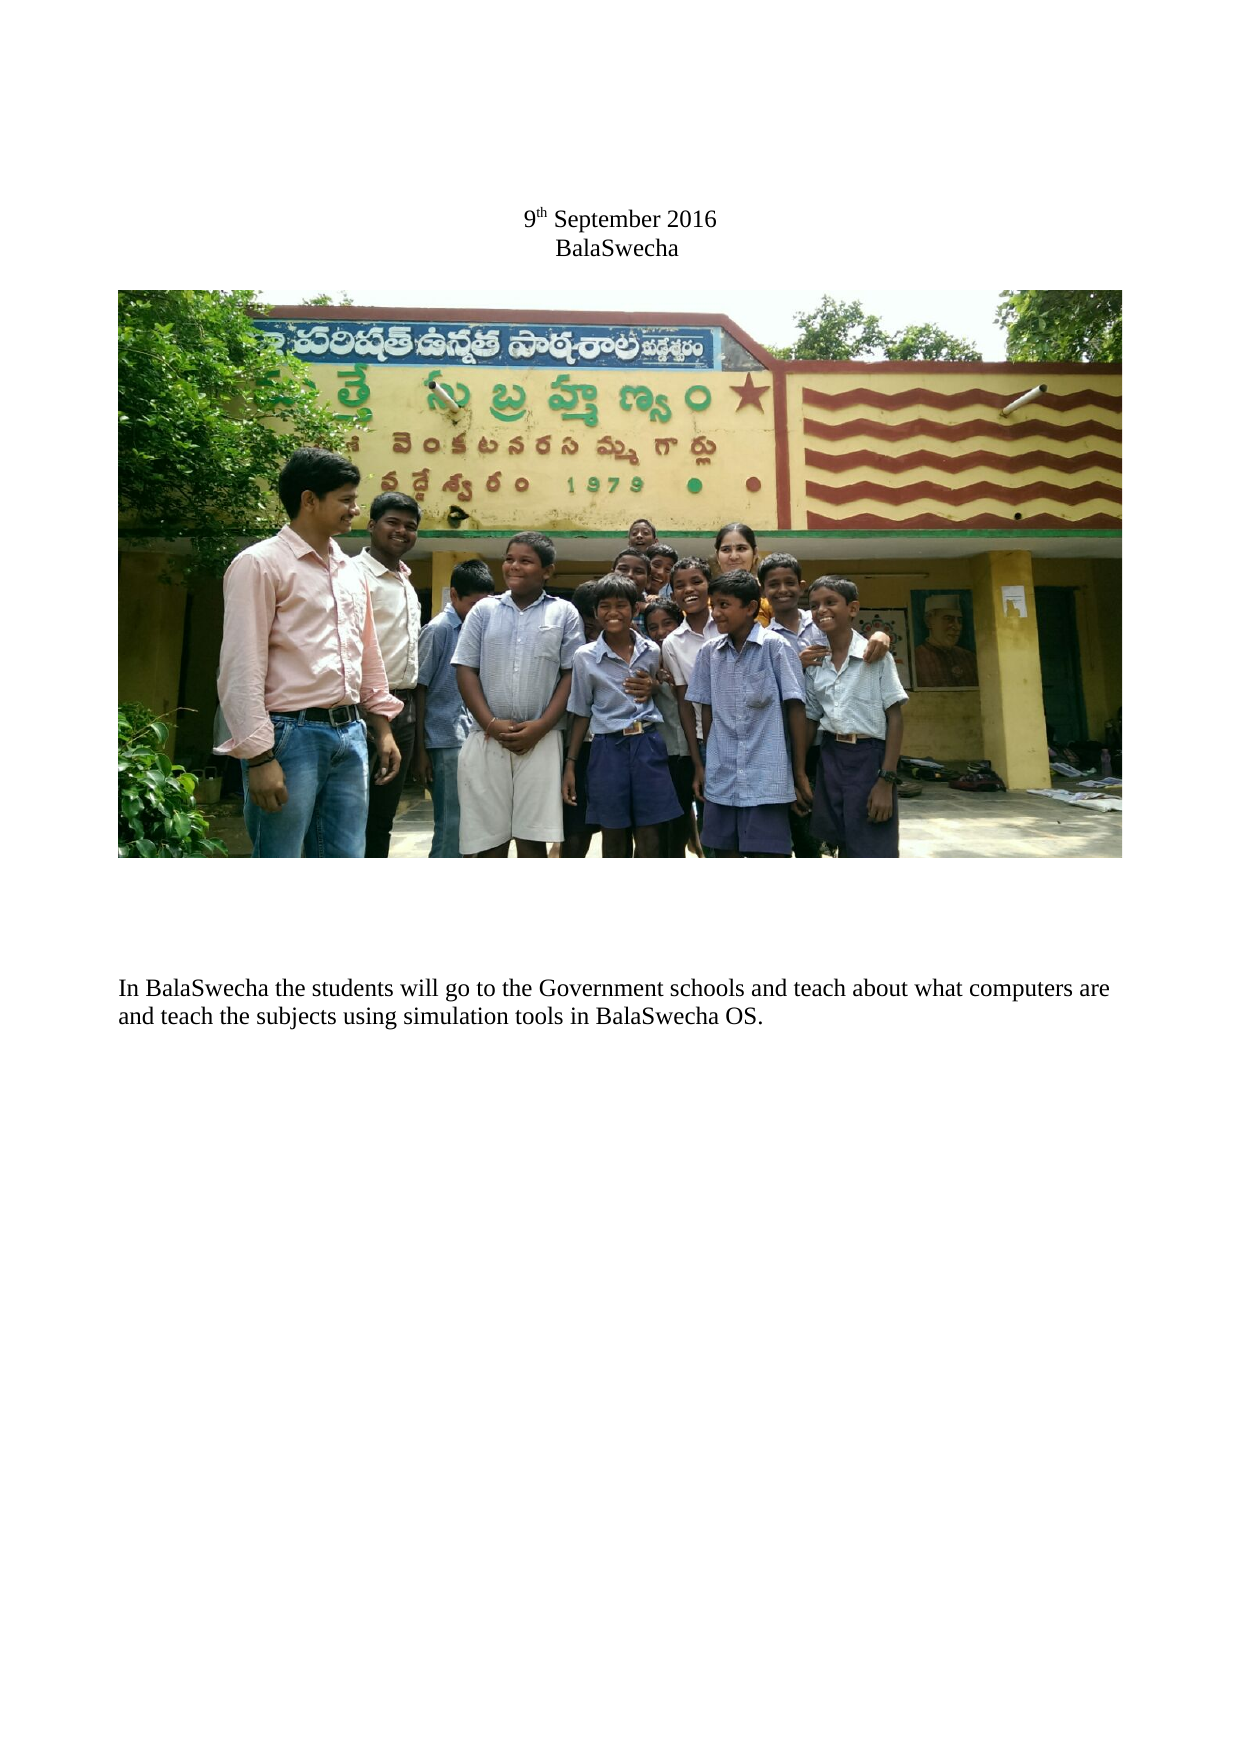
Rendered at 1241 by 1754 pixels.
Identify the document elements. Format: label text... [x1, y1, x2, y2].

text In BalaSwecha the students will go to the Government schools and teach about what computers are and teach the subjects using simulation tools in BalaSwecha OS. [118, 973, 1122, 1030]
text 9th September 2016 [118, 204, 1122, 233]
text BalaSwecha [118, 233, 1122, 262]
picture [118, 290, 1123, 858]
